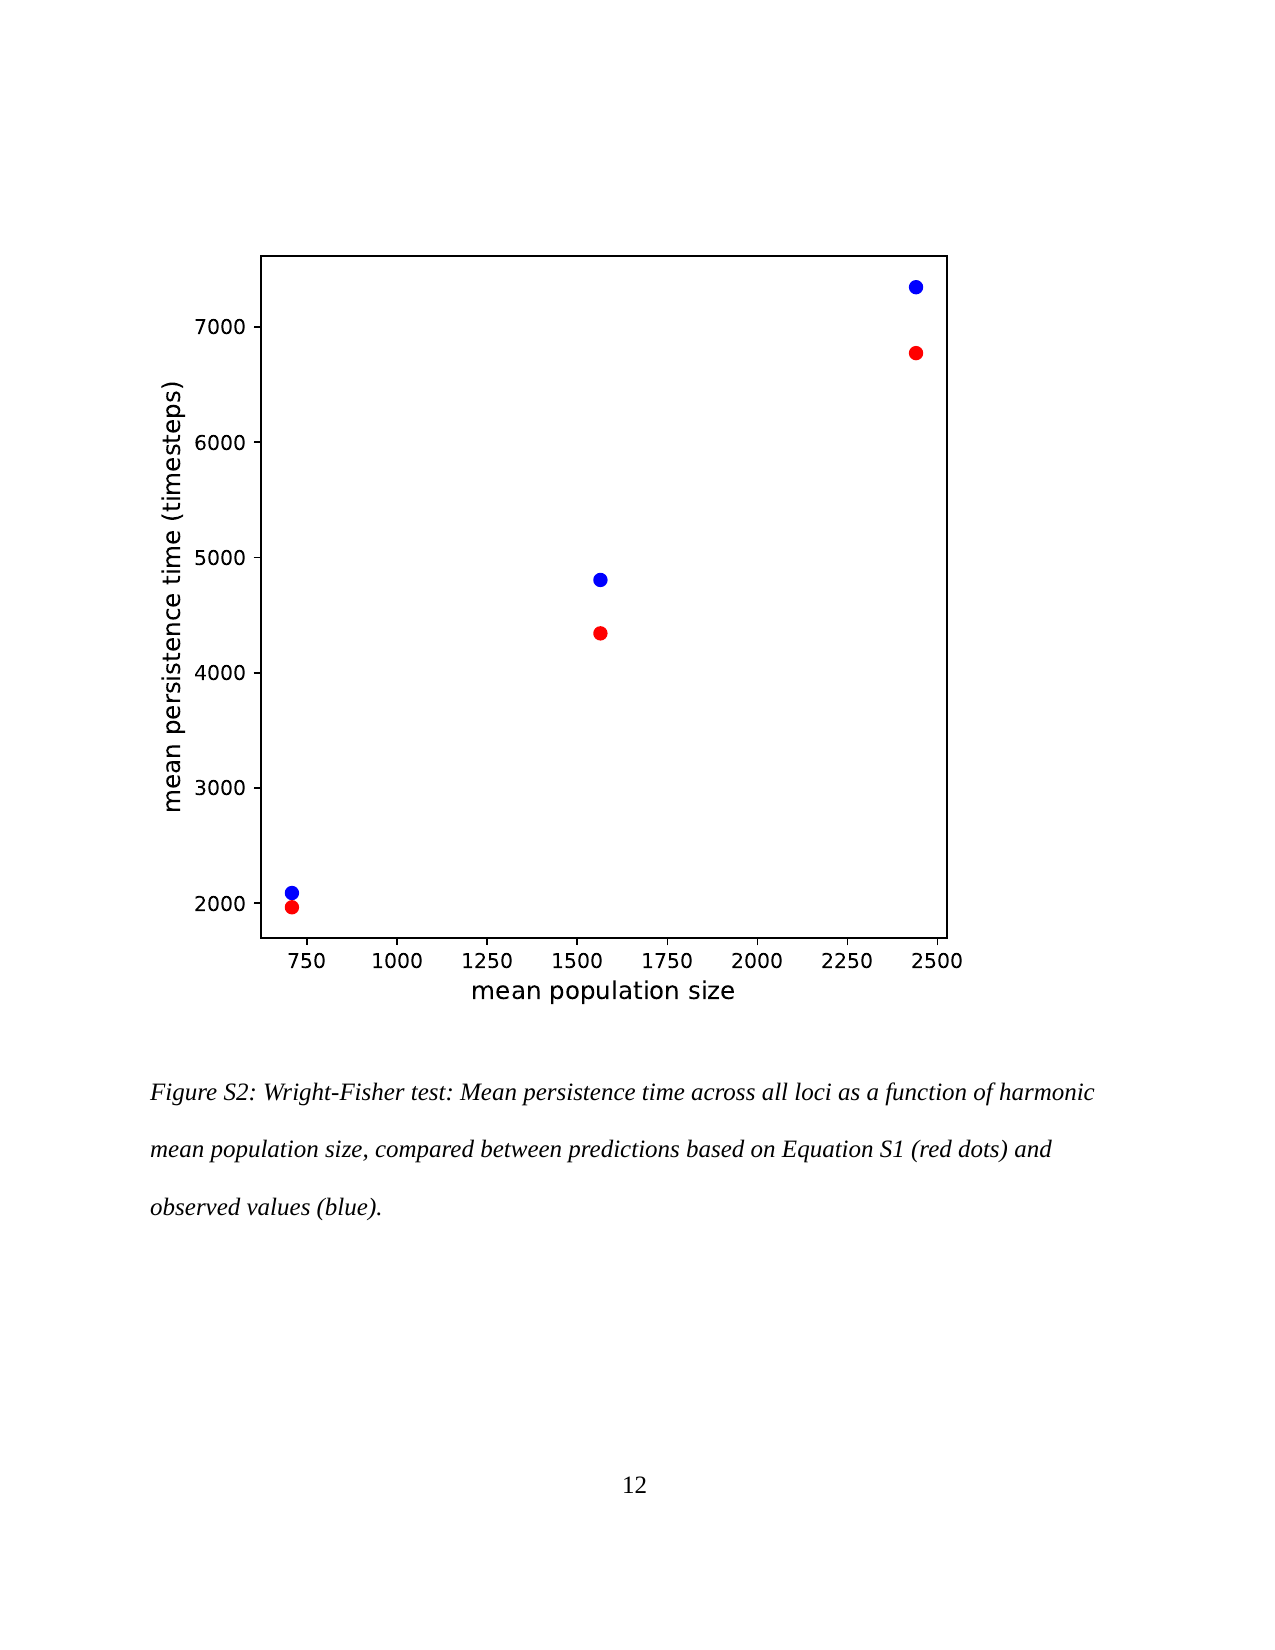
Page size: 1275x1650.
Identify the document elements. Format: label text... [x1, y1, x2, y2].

text Figure S2: Wright-Fisher test: Mean persistence time across all loci as a function of harmonic mean population size, compared between predictions based on Equation S1 (red dots) and observed values (blue). [150, 1077, 1125, 1221]
